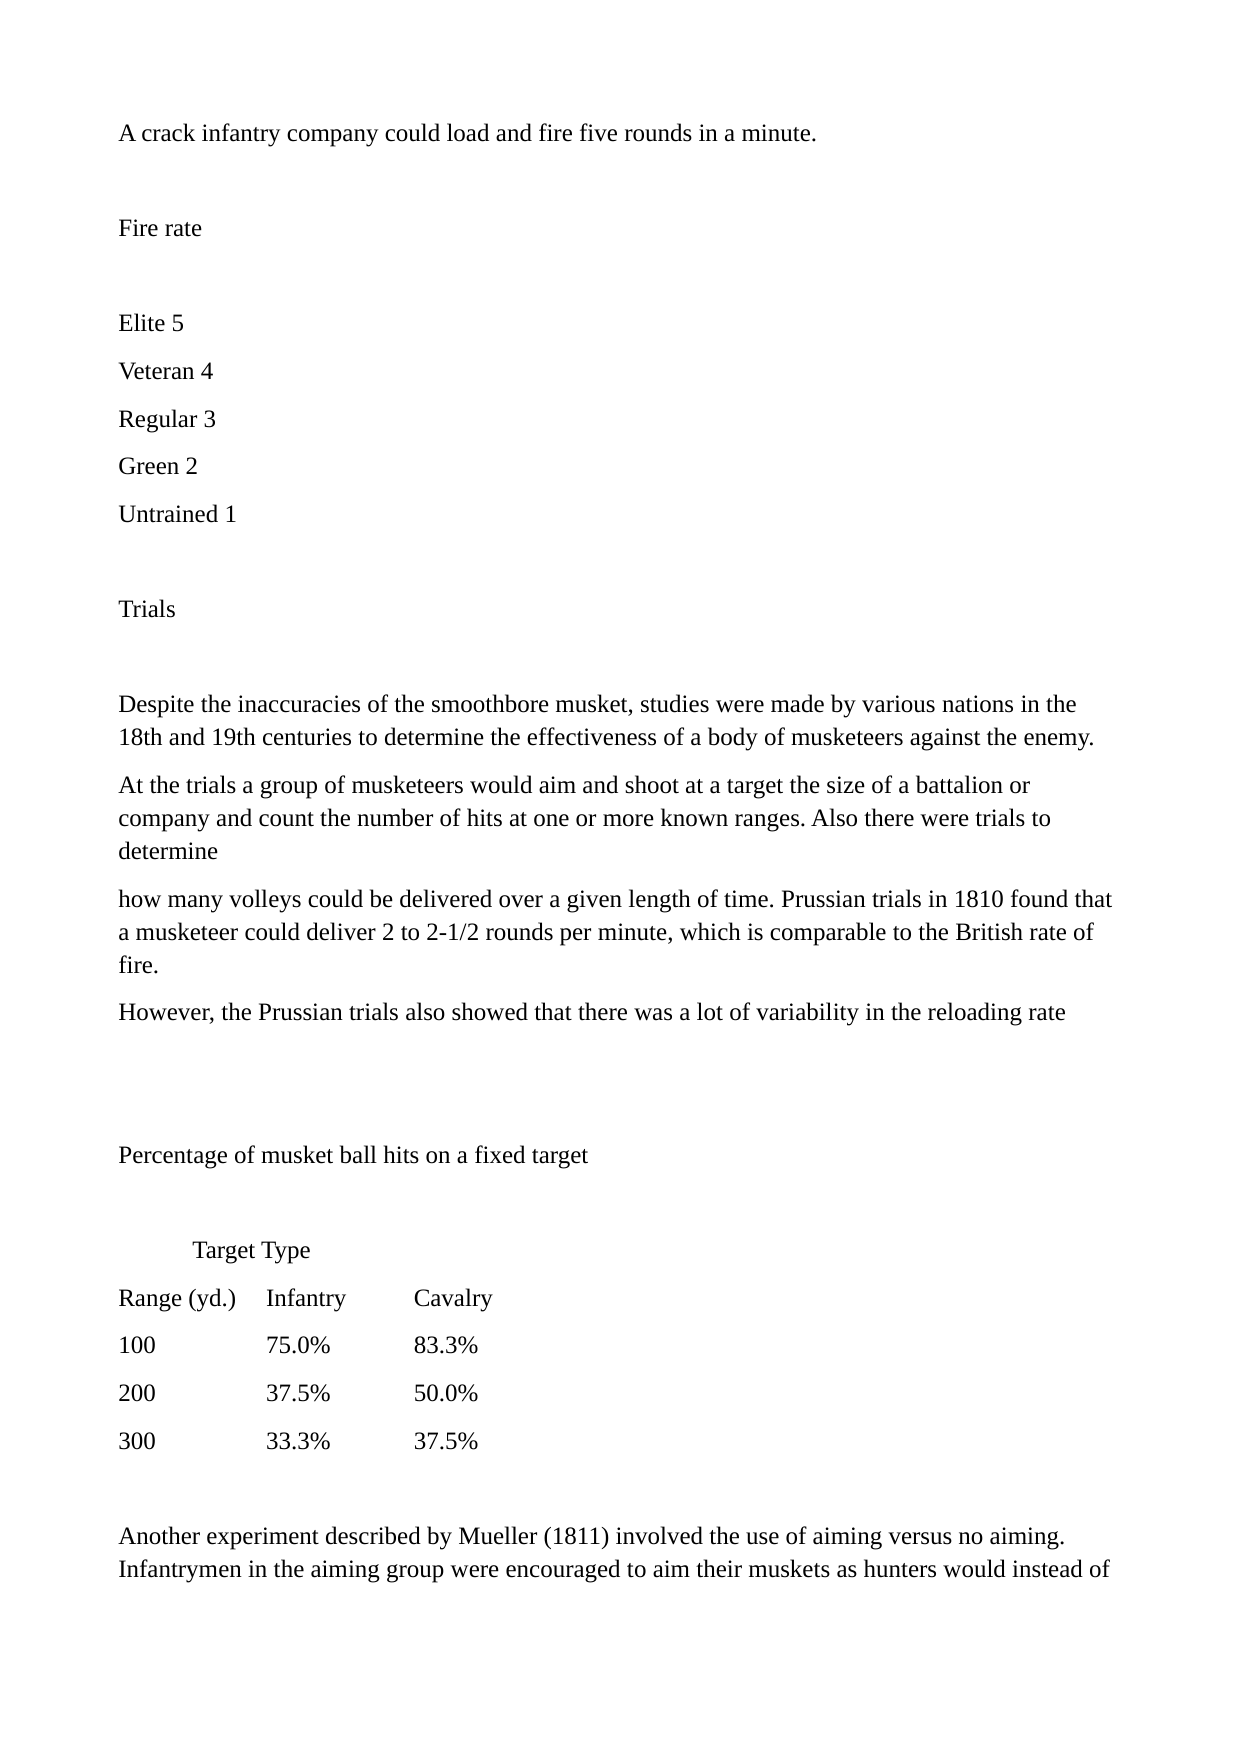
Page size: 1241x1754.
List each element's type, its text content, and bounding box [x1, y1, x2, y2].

text Trials [118, 594, 1122, 623]
text However, the Prussian trials also showed that there was a lot of variability in the reloading rate [118, 997, 1122, 1026]
text 200 37.5% 50.0% [118, 1378, 1122, 1407]
text how many volleys could be delivered over a given length of time. Prussian trials in 1810 found that a musketeer could deliver 2 to 2-1/2 rounds per minute, which is comparable to the British rate of fire. [118, 884, 1122, 978]
text Percentage of musket ball hits on a fixed target [118, 1140, 1122, 1169]
text Untrained 1 [118, 499, 1122, 528]
text 100 75.0% 83.3% [118, 1331, 1122, 1359]
text Green 2 [118, 451, 1122, 480]
text Another experiment described by Mueller (1811) involved the use of aiming versus no aiming. Infantrymen in the aiming group were encouraged to aim their muskets as hunters would instead of [118, 1521, 1122, 1583]
text Regular 3 [118, 404, 1122, 432]
text Despite the inaccuracies of the smoothbore musket, studies were made by various nations in the 18th and 19th centuries to determine the effectiveness of a body of musketeers against the enemy. [118, 689, 1122, 751]
text Veteran 4 [118, 356, 1122, 385]
text Elite 5 [118, 308, 1122, 337]
text Fire rate [118, 213, 1122, 242]
text 300 33.3% 37.5% [118, 1426, 1122, 1454]
text A crack infantry company could load and fire five rounds in a minute. [118, 118, 1122, 147]
text At the trials a group of musketeers would aim and shoot at a target the size of a battalion or company and count the number of hits at one or more known ranges. Also there were trials to determine [118, 770, 1122, 865]
text Range (yd.) Infantry Cavalry [118, 1283, 1122, 1312]
text Target Type [118, 1235, 1122, 1264]
